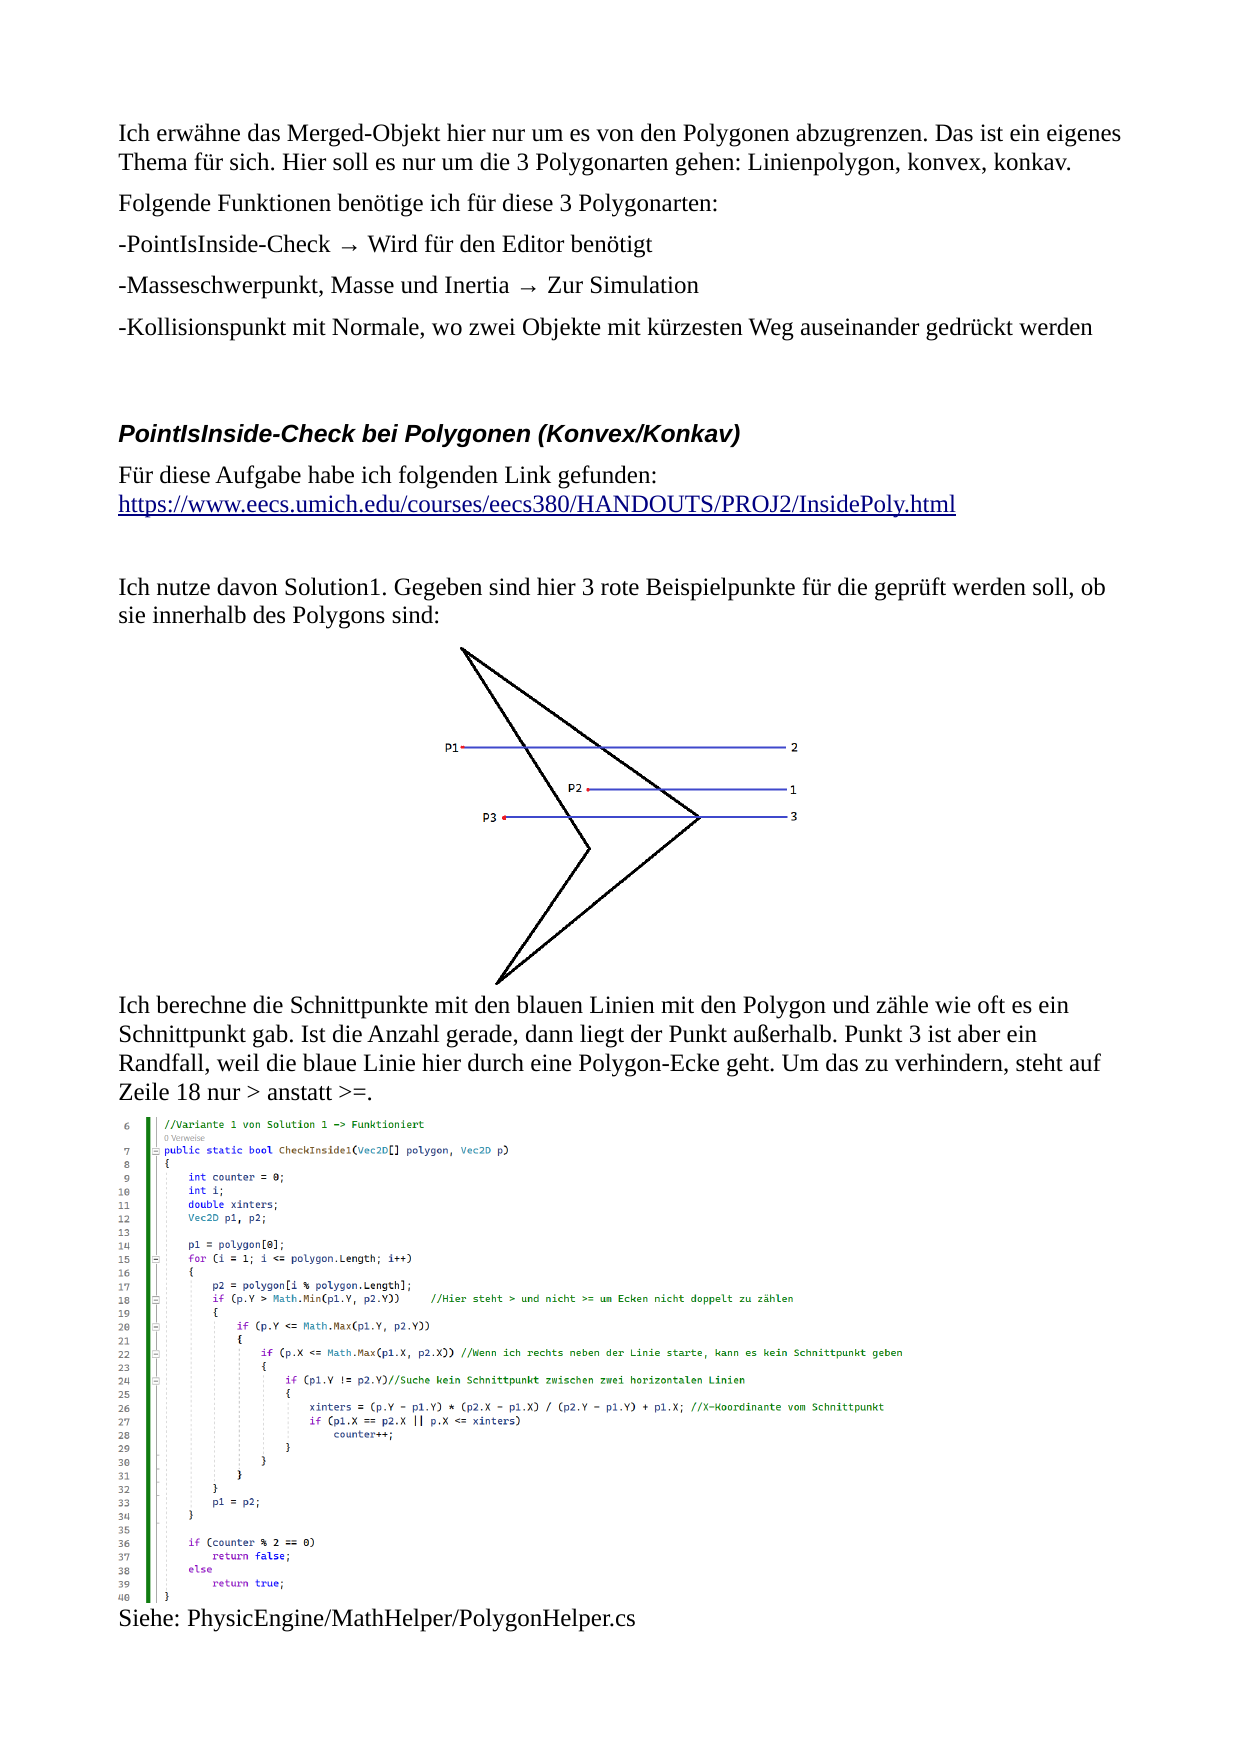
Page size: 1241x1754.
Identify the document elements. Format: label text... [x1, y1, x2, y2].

text Siehe: PhysicEngine/MathHelper/PolygonHelper.cs [118, 1118, 1122, 1632]
text Für diese Aufgabe habe ich folgenden Link gefunden: https://www.eecs.umich.edu/courses/eecs380/HANDOUTS/PROJ2/InsidePoly.html [118, 460, 1122, 518]
text Folgende Funktionen benötige ich für diese 3 Polygonarten: [118, 188, 1122, 217]
text Ich nutze davon Solution1. Gegeben sind hier 3 rote Beispielpunkte für die geprüft werden soll, ob sie innerhalb des Polygons sind: [118, 572, 1122, 629]
text -Kollisionspunkt mit Normale, wo zwei Objekte mit kürzesten Weg auseinander gedrückt werden [118, 312, 1122, 341]
picture [118, 1117, 908, 1603]
subtitle PointIsInside-Check bei Polygonen (Konvex/Konkav) [118, 419, 1122, 448]
text -PointIsInside-Check → Wird für den Editor benötigt [118, 229, 1122, 258]
text Ich erwähne das Merged-Objekt hier nur um es von den Polygonen abzugrenzen. Das ist ein eigenes Thema für sich. Hier soll es nur um die 3 Polygonarten gehen: Linienpolygon, konvex, konkav. [118, 118, 1122, 176]
text Ich berechne die Schnittpunkte mit den blauen Linien mit den Polygon und zähle wie oft es ein Schnittpunkt gab. Ist die Anzahl gerade, dann liegt der Punkt außerhalb. Punkt 3 ist aber ein Randfall, weil die blaue Linie hier durch eine Polygon-Ecke geht. Um das zu verhindern, steht auf Zeile 18 nur > anstatt >=. [118, 642, 1122, 1105]
text -Masseschwerpunkt, Masse und Inertia → Zur Simulation [118, 271, 1122, 299]
picture [427, 641, 813, 991]
